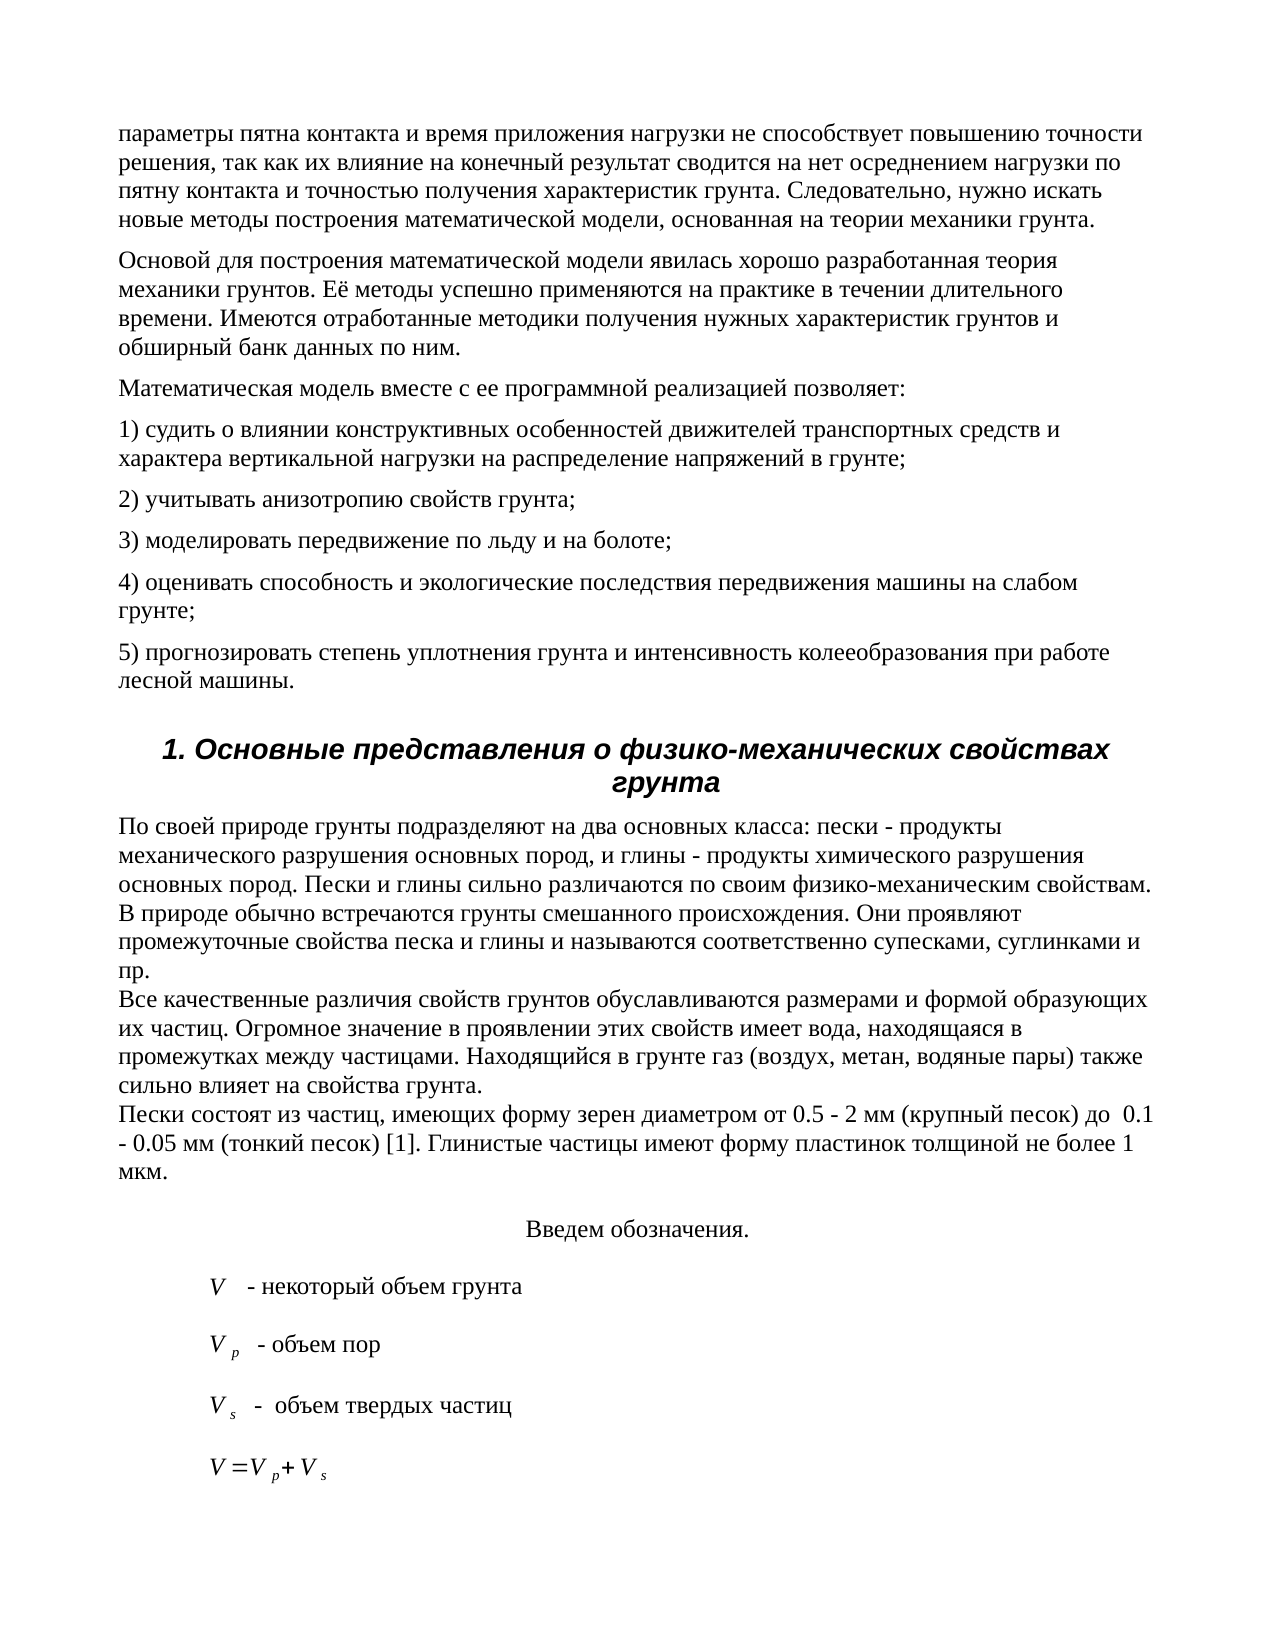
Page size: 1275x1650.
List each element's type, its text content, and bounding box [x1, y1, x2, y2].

subtitle 1. Основные представления о физико-механических свойствах грунта [118, 732, 1157, 799]
text - некоторый объем грунта [118, 1271, 1157, 1300]
text 3) моделировать передвижение по льду и на болоте; [118, 526, 1157, 554]
text В природе обычно встречаются грунты смешанного происхождения. Они проявляют промежуточные свойства песка и глины и называются соответственно супесками, суглинками и пр. [118, 898, 1157, 984]
text 1) судить о влиянии конструктивных особенностей движителей транспортных средств и характера вертикальной нагрузки на распределение напряжений в грунте; [118, 414, 1157, 472]
text 2) учитывать анизотропию свойств грунта; [118, 484, 1157, 513]
text - объем пор [118, 1329, 1157, 1361]
text По своей природе грунты подразделяют на два основных класса: пески - продукты механического разрушения основных пород, и глины - продукты химического разрушения основных пород. Пески и глины сильно различаются по своим физико-механическим свойствам. [118, 811, 1157, 898]
text Пески состоят из частиц, имеющих форму зерен диаметром от 0.5 - 2 мм (крупный песок) до 0.1 - 0.05 мм (тонкий песок) [1]. Глинистые частицы имеют форму пластинок толщиной не более 1 мкм. [118, 1099, 1157, 1185]
text параметры пятна контакта и время приложения нагрузки не способствует повышению точности решения, так как их влияние на конечный результат сводится на нет осреднением нагрузки по пятну контакта и точностью получения характеристик грунта. Следовательно, нужно искать новые методы построения математической модели, основанная на теории механики грунта. [118, 118, 1157, 233]
text 4) оценивать способность и экологические последствия передвижения машины на слабом грунте; [118, 567, 1157, 624]
text 5) прогнозировать степень уплотнения грунта и интенсивность колееобразования при работе лесной машины. [118, 637, 1157, 694]
text Основой для построения математической модели явилась хорошо разработанная теория механики грунтов. Её методы успешно применяются на практике в течении длительного времени. Имеются отработанные методики получения нужных характеристик грунтов и обширный банк данных по ним. [118, 246, 1157, 361]
text Математическая модель вместе с ее программной реализацией позволяет: [118, 373, 1157, 402]
text Все качественные различия свойств грунтов обуславливаются размерами и формой образующих их частиц. Огромное значение в проявлении этих свойств имеет вода, находящаяся в промежутках между частицами. Находящийся в грунте газ (воздух, метан, водяные пары) также сильно влияет на свойства грунта. [118, 984, 1157, 1099]
text - объем твердых частиц [118, 1390, 1157, 1423]
text Введем обозначения. [118, 1214, 1157, 1243]
